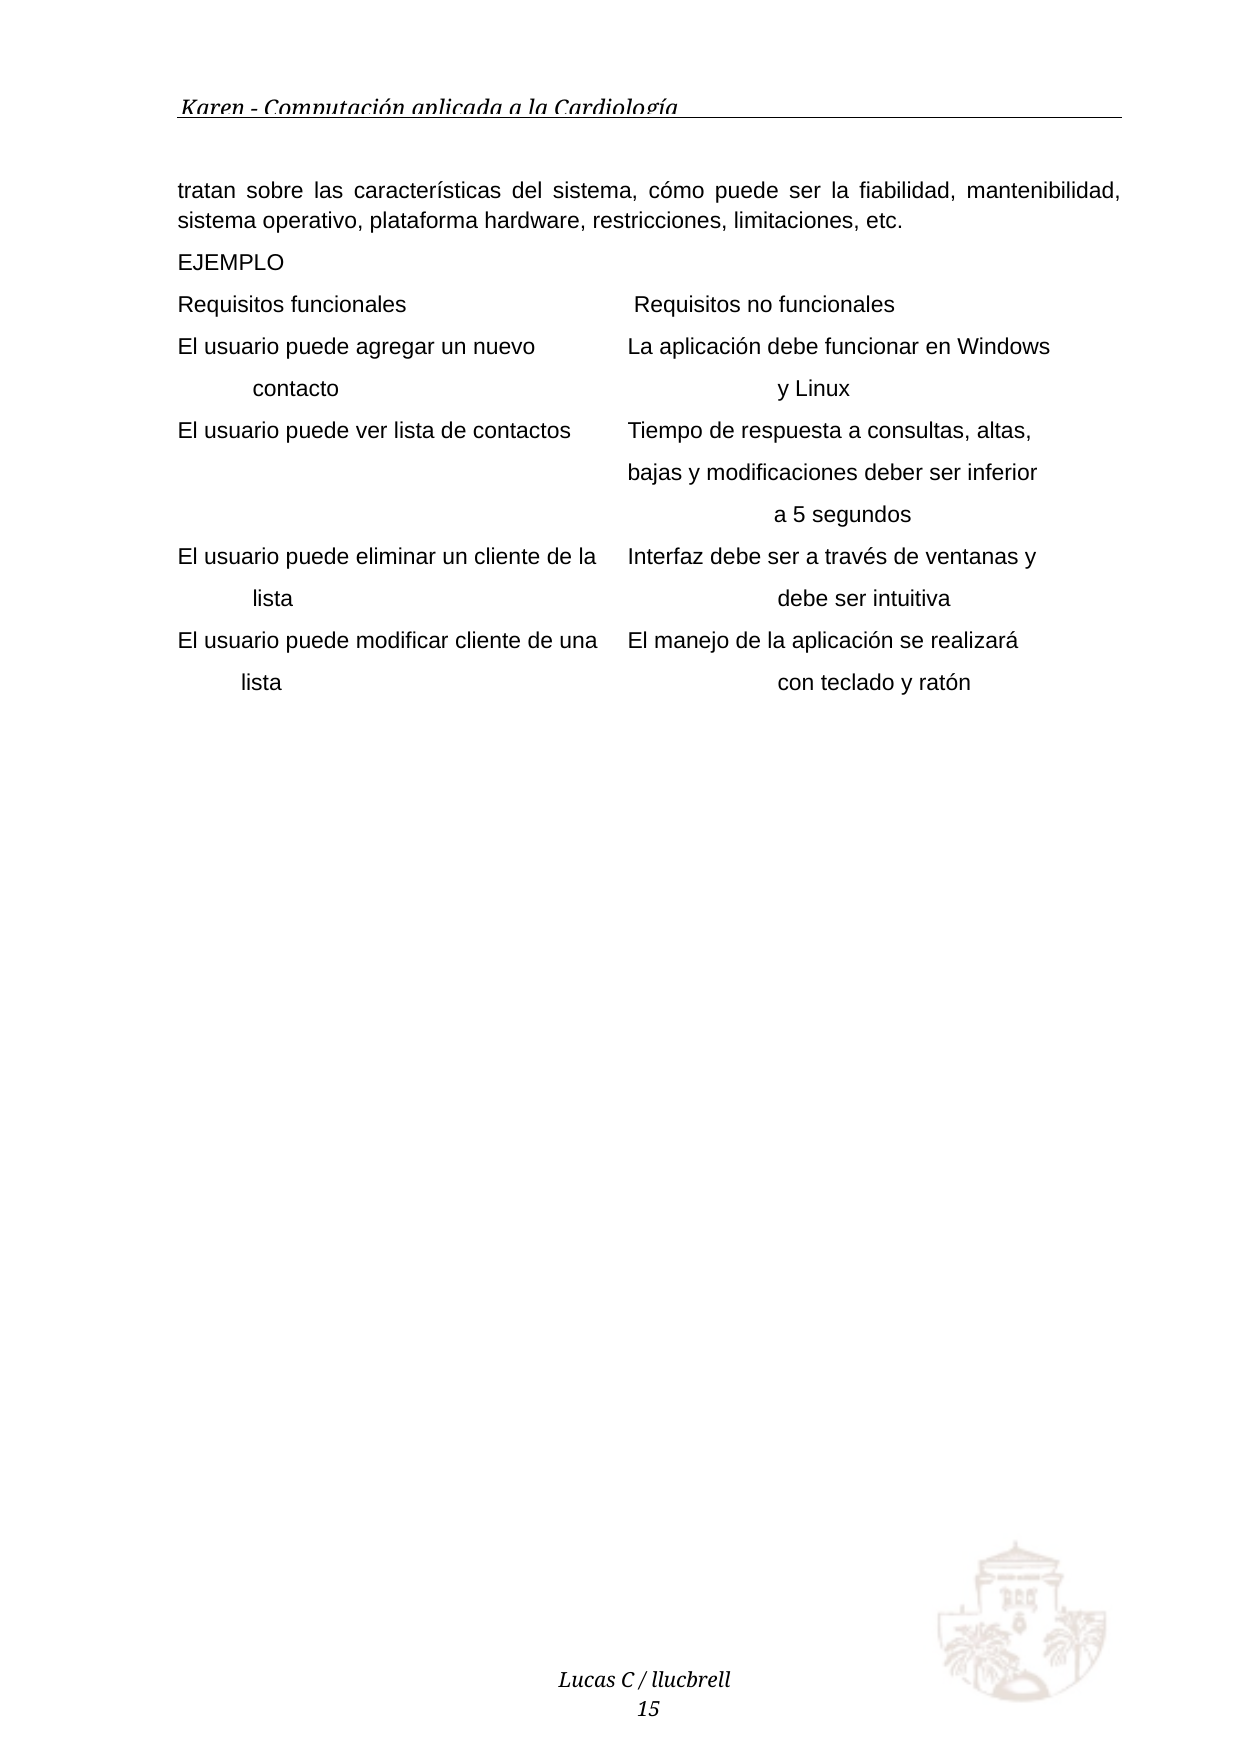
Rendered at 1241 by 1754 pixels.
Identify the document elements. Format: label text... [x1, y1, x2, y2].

list bajas y modificaciones deber ser inferior [177, 459, 1122, 486]
list lista debe ser intuitiva [177, 585, 1122, 611]
list El usuario puede agregar un nuevo La aplicación debe funcionar en Windows [177, 333, 1122, 359]
list Requisitos funcionales Requisitos no funcionales [177, 291, 1122, 318]
list a 5 segundos [177, 501, 1122, 527]
list contacto y Linux [177, 375, 1122, 402]
list El usuario puede modificar cliente de una El manejo de la aplicación se realizará [177, 627, 1122, 653]
list tratan sobre las características del sistema, cómo puede ser la fiabilidad, mantenibilidad, sistema operativo, plataforma hardware, restricciones, limitaciones, etc. [177, 177, 1122, 234]
list El usuario puede eliminar un cliente de la Interfaz debe ser a través de ventanas y [177, 543, 1122, 569]
list lista con teclado y ratón [177, 669, 1122, 695]
list El usuario puede ver lista de contactos Tiempo de respuesta a consultas, altas, [177, 417, 1122, 443]
list EJEMPLO [177, 249, 1122, 276]
